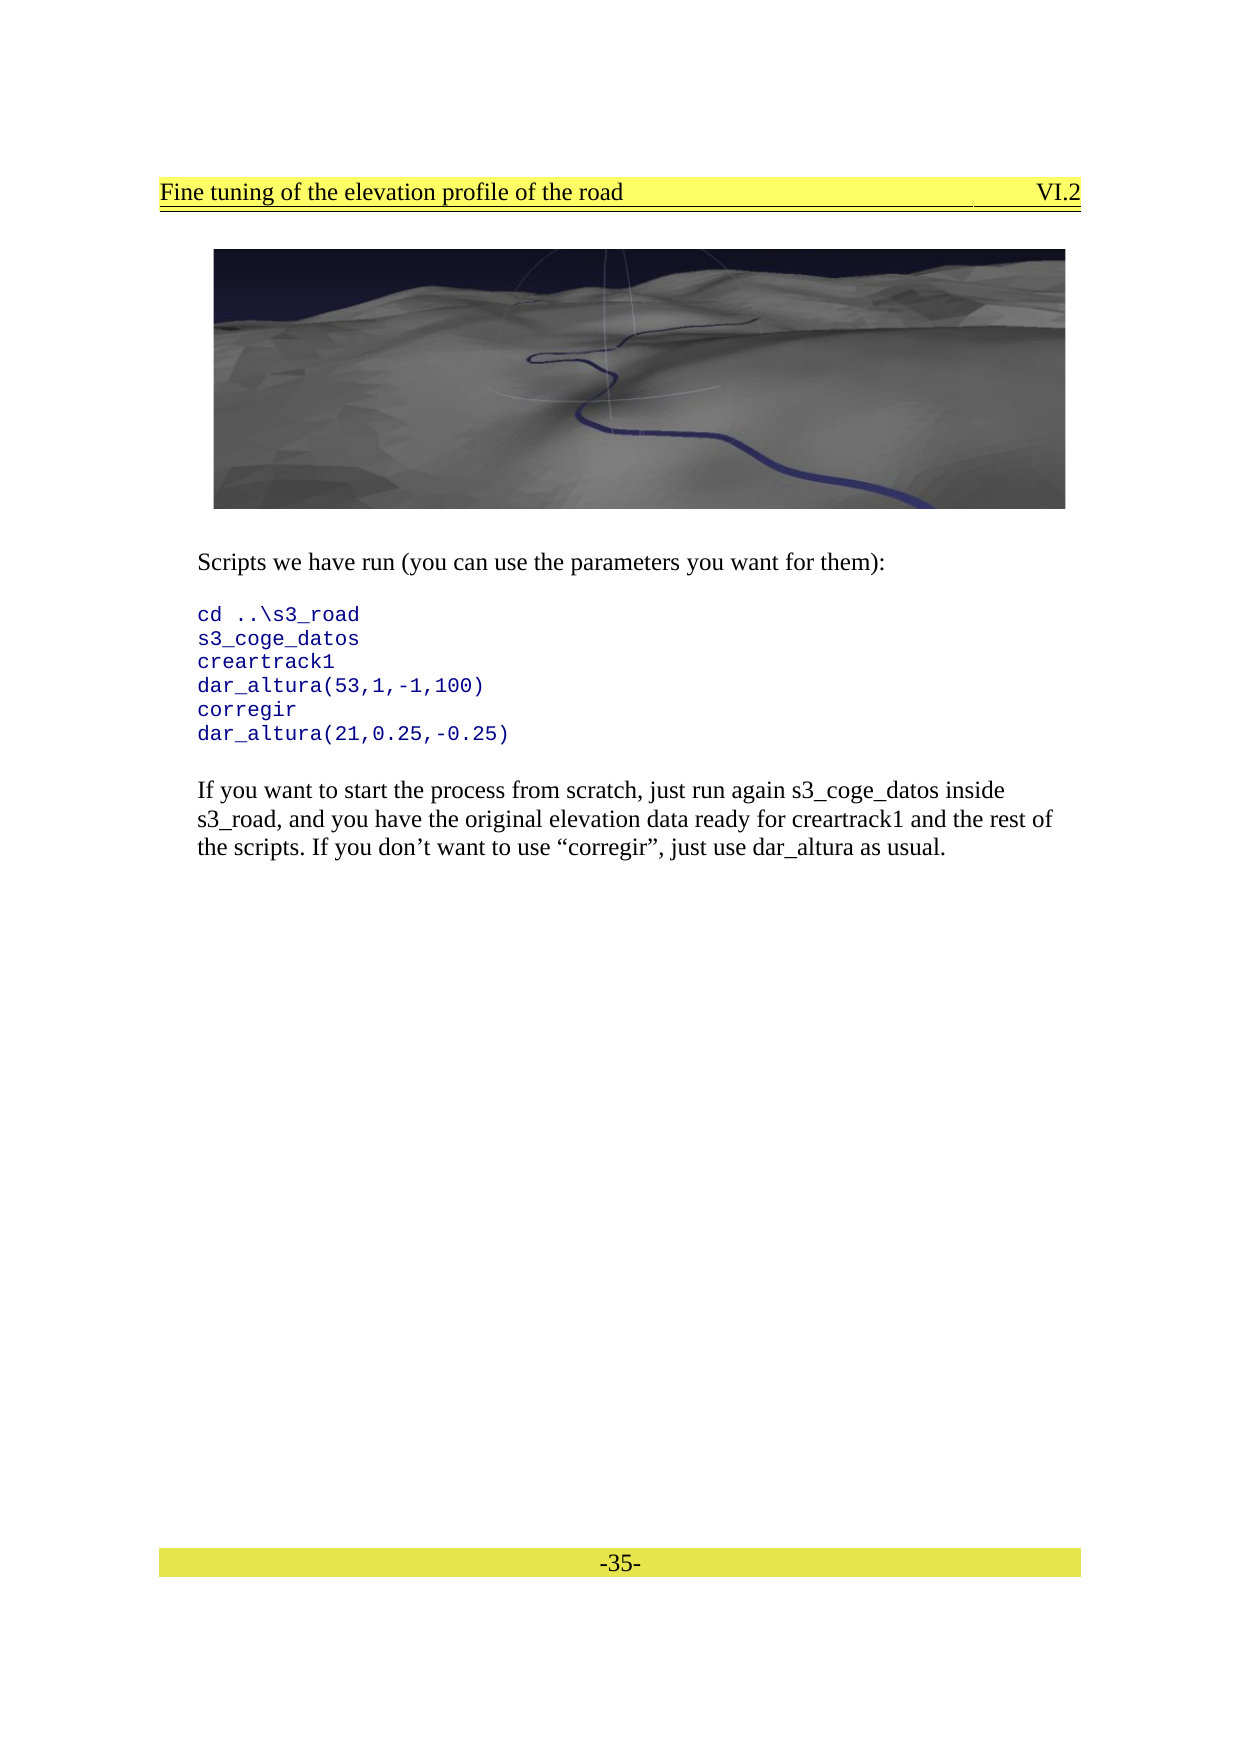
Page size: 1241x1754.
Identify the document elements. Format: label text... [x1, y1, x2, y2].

picture [213, 249, 1066, 509]
text If you want to start the process from scratch, just run again s3_coge_datos inside s3_road, and you have the original elevation data ready for creartrack1 and the rest of the scripts. If you don’t want to use “corregir”, just use dar_altura as usual. [197, 775, 1081, 861]
text Scripts we have run (you can use the parameters you want for them): [197, 547, 1081, 576]
text cd ..\s3_road [197, 604, 1081, 628]
text s3_coge_datos creartrack1 dar_altura(53,1,-1,100) corregir dar_altura(21,0.25,-0.25) [197, 628, 1081, 746]
